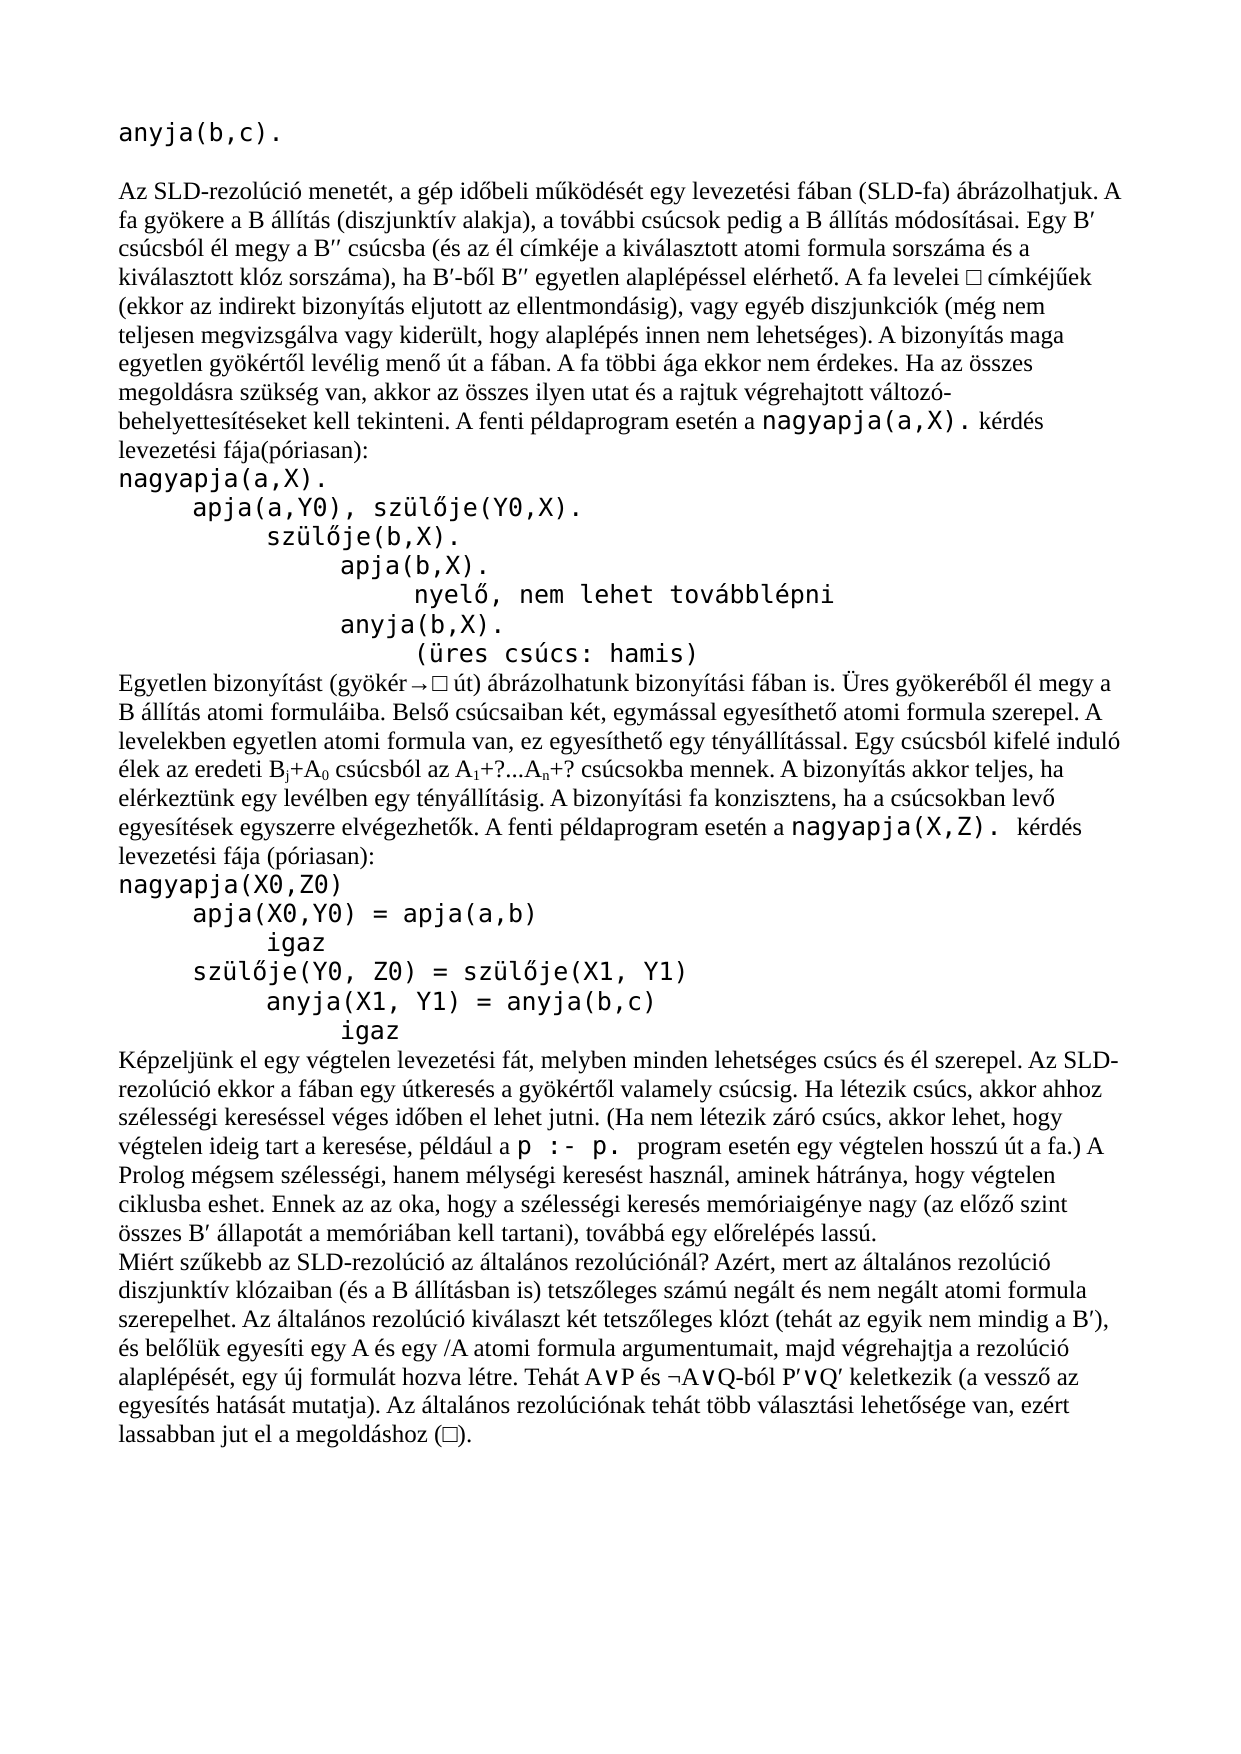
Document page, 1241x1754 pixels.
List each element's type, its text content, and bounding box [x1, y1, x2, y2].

text Az SLD-rezolúció menetét, a gép időbeli működését egy levezetési fában (SLD-fa) ábrázolhatjuk. A fa gyökere a B állítás (diszjunktív alakja), a további csúcsok pedig a B állítás módosításai. Egy B′ csúcsból él megy a B′′ csúcsba (és az él címkéje a kiválasztott atomi formula sorszáma és a kiválasztott klóz sorszáma), ha B′-ből B′′ egyetlen alaplépéssel elérhető. A fa levelei □ címkéjűek (ekkor az indirekt bizonyítás eljutott az ellentmondásig), vagy egyéb diszjunkciók (még nem teljesen megvizsgálva vagy kiderült, hogy alaplépés innen nem lehetséges). A bizonyítás maga egyetlen gyökértől levélig menő út a fában. A fa többi ága ekkor nem érdekes. Ha az összes megoldásra szükség van, akkor az összes ilyen utat és a rajtuk végrehajtott változó-behelyettesítéseket kell tekinteni. A fenti példaprogram esetén a nagyapja(a,X). kérdés levezetési fája(póriasan): [118, 176, 1122, 464]
text igaz [118, 928, 1122, 957]
text apja(b,X). [118, 552, 1122, 581]
text Egyetlen bizonyítást (gyökér→□ út) ábrázolhatunk bizonyítási fában is. Üres gyökeréből él megy a B állítás atomi formuláiba. Belső csúcsaiban két, egymással egyesíthető atomi formula szerepel. A levelekben egyetlen atomi formula van, ez egyesíthető egy tényállítással. Egy csúcsból kifelé induló élek az eredeti Bj+A0 csúcsból az A1+?...An+? csúcsokba mennek. A bizonyítás akkor teljes, ha elérkeztünk egy levélben egy tényállításig. A bizonyítási fa konzisztens, ha a csúcsokban levő egyesítések egyszerre elvégezhetők. A fenti példaprogram esetén a nagyapja(X,Z). kérdés levezetési fája (póriasan): [118, 668, 1122, 870]
text apja(X0,Y0) = apja(a,b) [118, 899, 1122, 928]
text apja(a,Y0), szülője(Y0,X). [118, 493, 1122, 522]
text nyelő, nem lehet továbblépni [118, 581, 1122, 610]
text (üres csúcs: hamis) [118, 639, 1122, 668]
text anyja(X1, Y1) = anyja(b,c) [118, 987, 1122, 1016]
text Képzeljünk el egy végtelen levezetési fát, melyben minden lehetséges csúcs és él szerepel. Az SLD-rezolúció ekkor a fában egy útkeresés a gyökértől valamely csúcsig. Ha létezik csúcs, akkor ahhoz szélességi kereséssel véges időben el lehet jutni. (Ha nem létezik záró csúcs, akkor lehet, hogy végtelen ideig tart a keresése, például a p :- p. program esetén egy végtelen hosszú út a fa.) A Prolog mégsem szélességi, hanem mélységi keresést használ, aminek hátránya, hogy végtelen ciklusba eshet. Ennek az az oka, hogy a szélességi keresés memóriaigénye nagy (az előző szint összes B′ állapotát a memóriában kell tartani), továbbá egy előrelépés lassú. [118, 1045, 1122, 1247]
text igaz [118, 1016, 1122, 1045]
text szülője(b,X). [118, 522, 1122, 552]
text nagyapja(X0,Z0) [118, 870, 1122, 899]
text Miért szűkebb az SLD-rezolúció az általános rezolúciónál? Azért, mert az általános rezolúció diszjunktív klózaiban (és a B állításban is) tetszőleges számú negált és nem negált atomi formula szerepelhet. Az általános rezolúció kiválaszt két tetszőleges klózt (tehát az egyik nem mindig a B′), és belőlük egyesíti egy A és egy /A atomi formula argumentumait, majd végrehajtja a rezolúció alaplépését, egy új formulát hozva létre. Tehát A∨P és ¬A∨Q-ból P′∨Q′ keletkezik (a vessző az egyesítés hatását mutatja). Az általános rezolúciónak tehát több választási lehetősége van, ezért lassabban jut el a megoldáshoz (□). [118, 1247, 1122, 1448]
text szülője(Y0, Z0) = szülője(X1, Y1) [118, 957, 1122, 987]
text anyja(b,c). [118, 118, 1122, 147]
text nagyapja(a,X). [118, 464, 1122, 493]
text anyja(b,X). [118, 610, 1122, 639]
